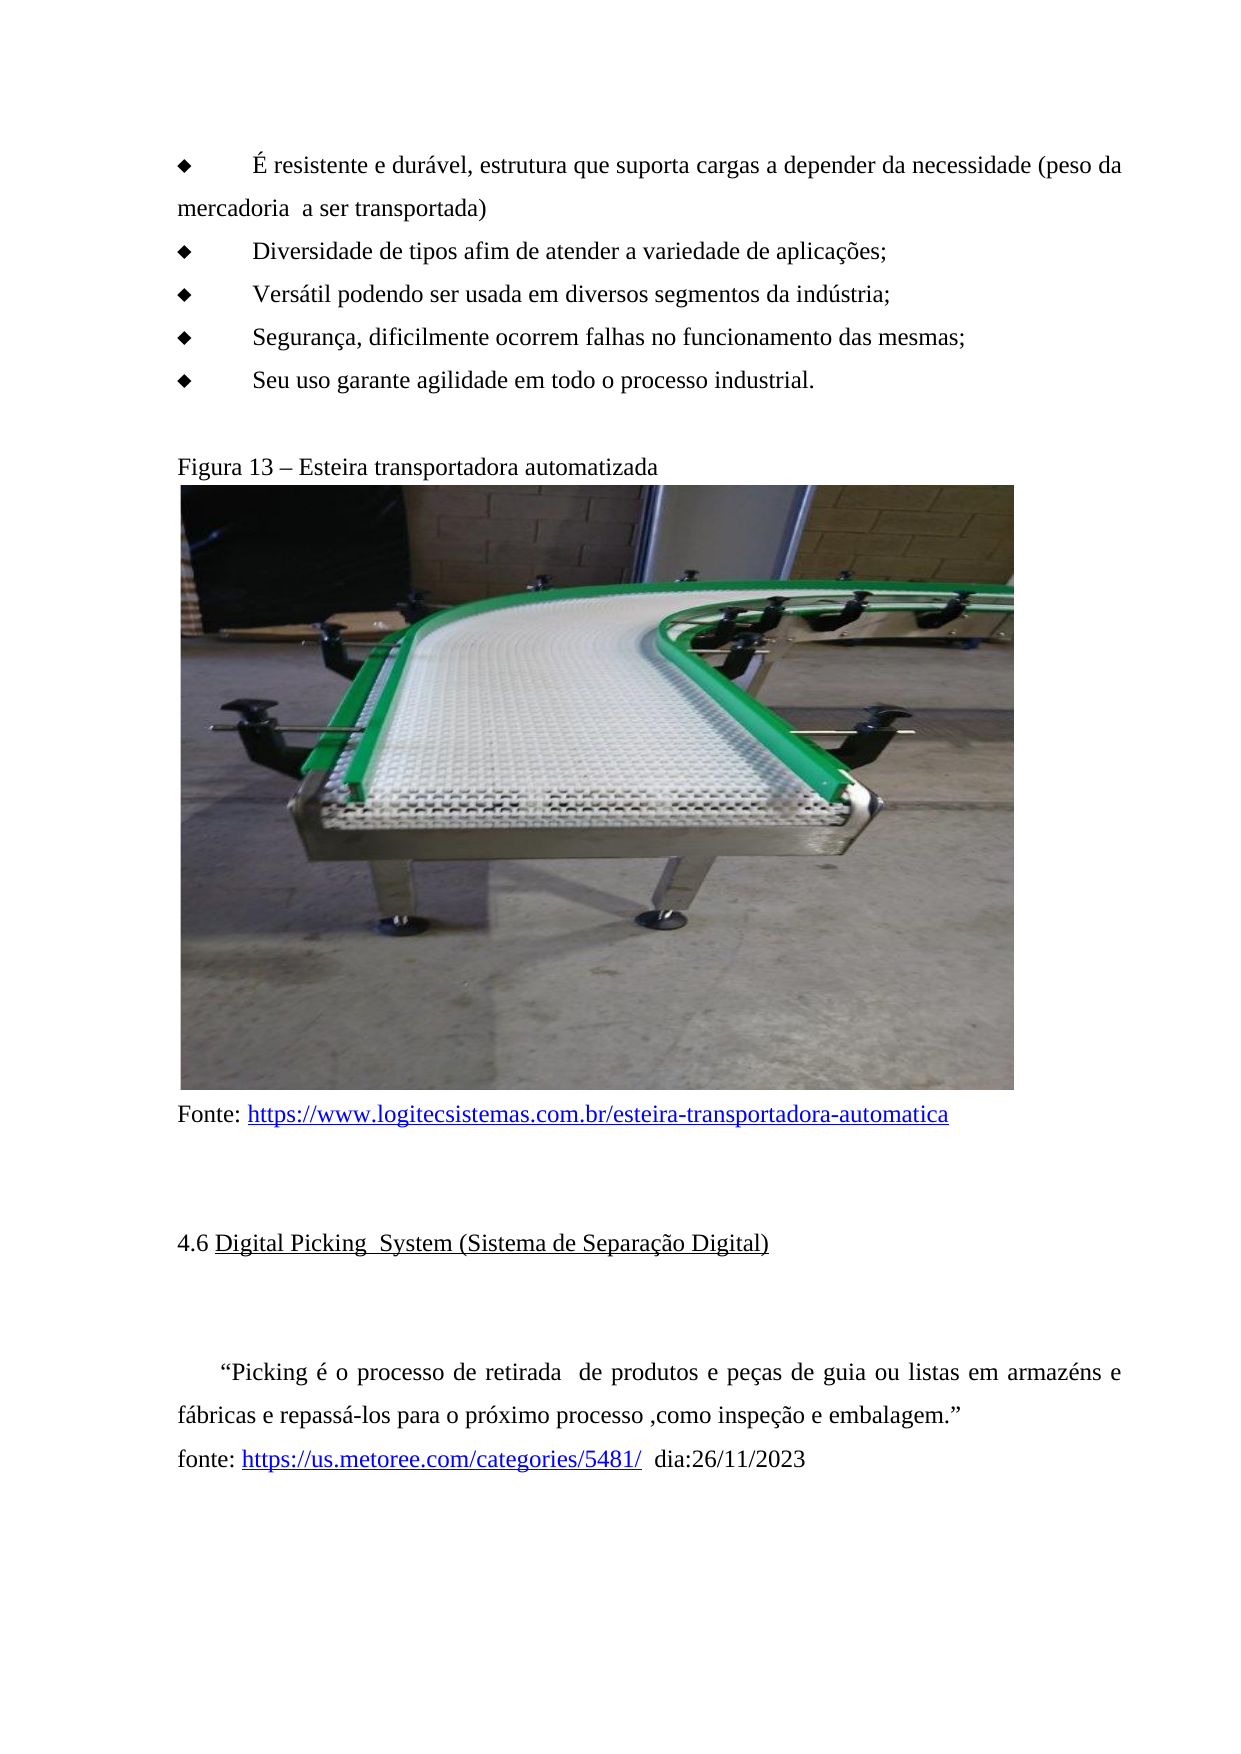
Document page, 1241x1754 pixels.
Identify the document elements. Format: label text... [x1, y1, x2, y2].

text 4.6 Digital Picking System (Sistema de Separação Digital) [177, 1228, 1123, 1257]
text “Picking é o processo de retirada de produtos e peças de guia ou listas em armazéns e fábricas e repassá-los para o próximo processo ,como inspeção e embalagem.” [177, 1357, 1123, 1429]
list Diversidade de tipos afim de atender a variedade de aplicações; [177, 236, 1123, 265]
list Segurança, dificilmente ocorrem falhas no funcionamento das mesmas; [177, 322, 1123, 351]
picture [180, 485, 1014, 1090]
text Fonte: https://www.logitecsistemas.com.br/esteira-transportadora-automatica [177, 1099, 1123, 1127]
list Versátil podendo ser usada em diversos segmentos da indústria; [177, 279, 1123, 308]
text fonte: https://us.metoree.com/categories/5481/ dia:26/11/2023 [177, 1444, 1123, 1472]
text Figura 13 – Esteira transportadora automatizada [177, 452, 1123, 481]
list Seu uso garante agilidade em todo o processo industrial. [177, 366, 1123, 394]
list É resistente e durável, estrutura que suporta cargas a depender da necessidade (peso da mercadoria a ser transportada) [177, 150, 1123, 222]
